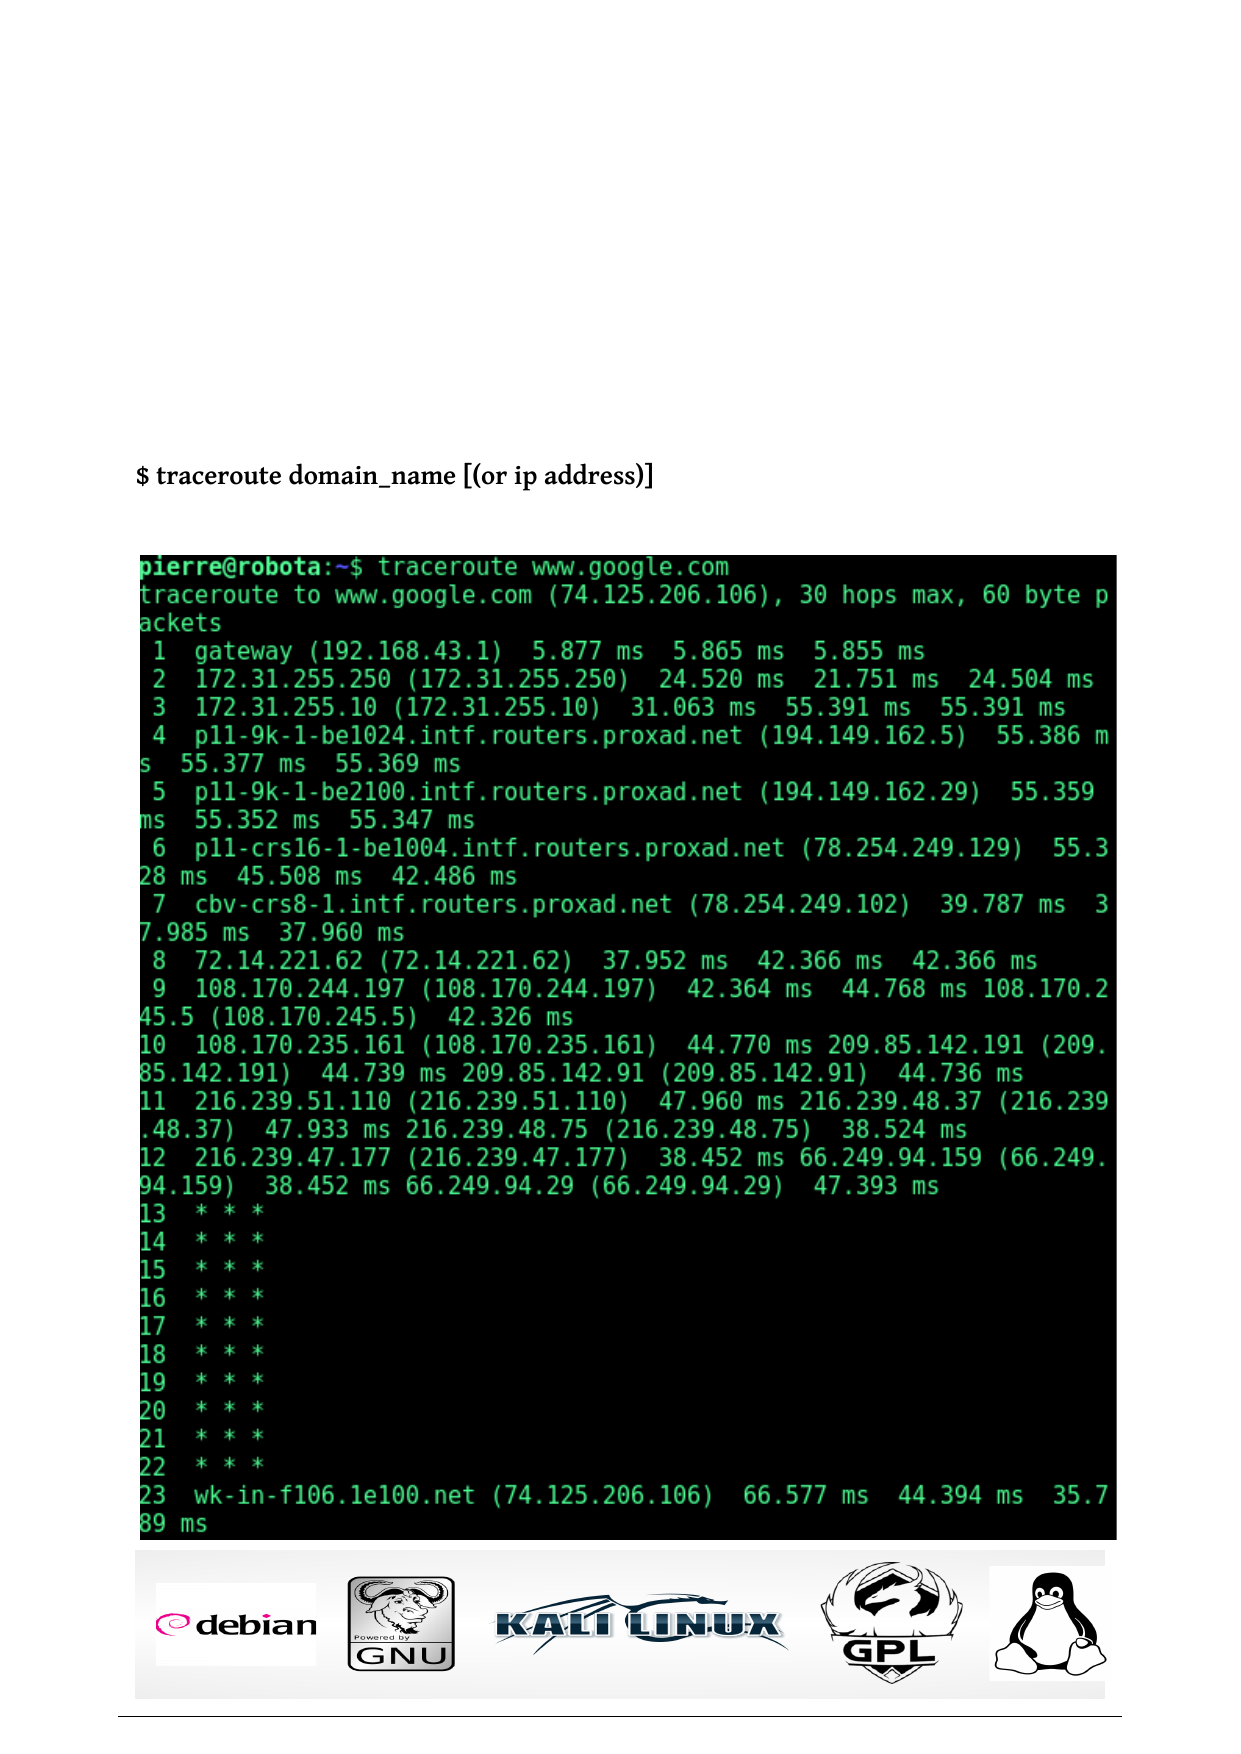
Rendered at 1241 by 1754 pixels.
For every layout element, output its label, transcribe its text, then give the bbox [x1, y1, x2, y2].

picture [989, 1566, 1112, 1681]
picture [476, 1579, 799, 1670]
text $ traceroute domain_name [(or ip address)] [136, 461, 1104, 492]
picture [820, 1562, 963, 1684]
picture [341, 1573, 460, 1674]
picture [156, 1583, 317, 1666]
picture [140, 555, 1117, 1540]
